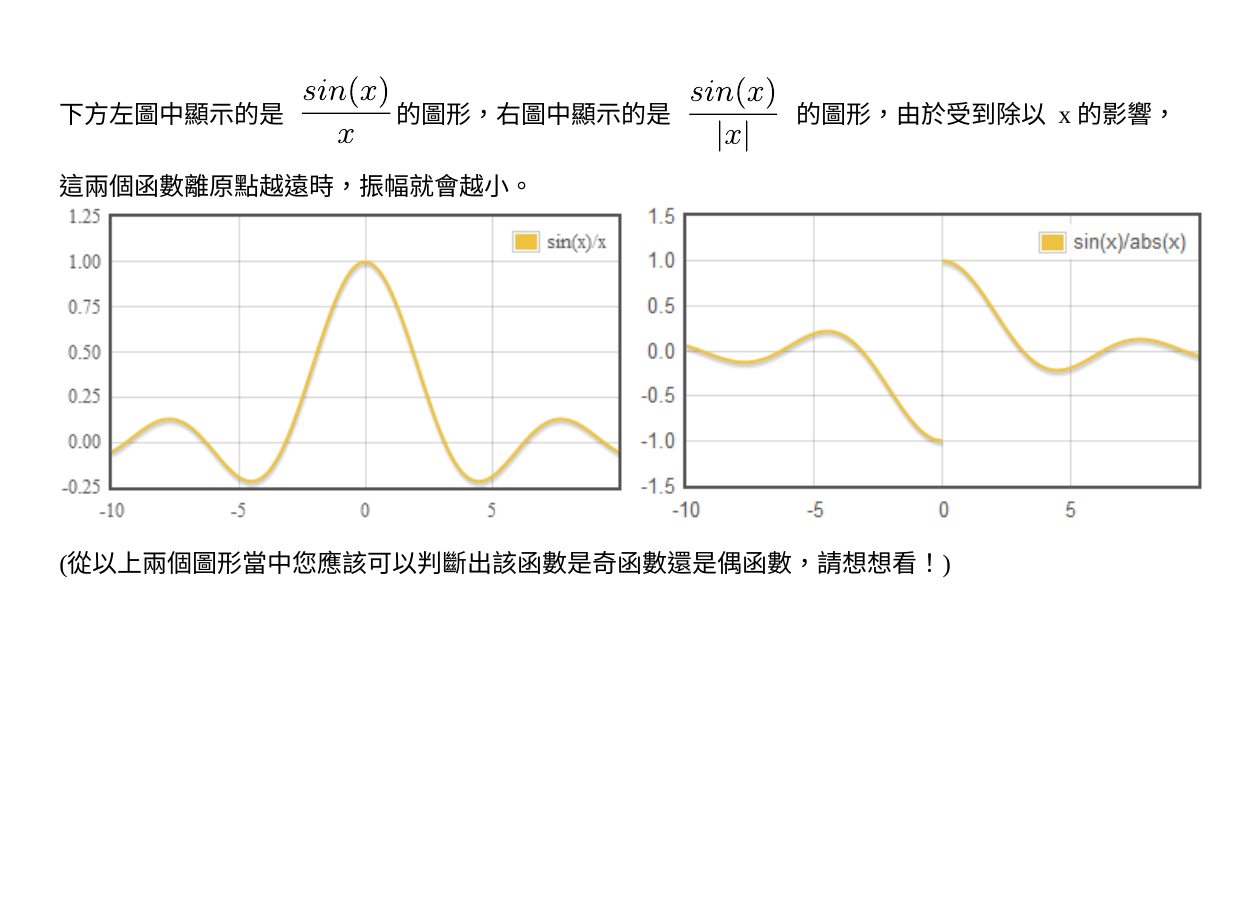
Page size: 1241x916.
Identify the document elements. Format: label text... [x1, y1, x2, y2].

picture [59, 203, 628, 522]
picture [638, 202, 1208, 519]
text 下方左圖中顯示的是 的圖形，右圖中顯示的是 的圖形，由於受到除以 x 的影響，這兩個函數離原點越遠時，振幅就會越小。 [59, 71, 1181, 239]
text (從以上兩個圖形當中您應該可以判斷出該函數是奇函數還是偶函數，請想想看！) [59, 544, 1181, 580]
